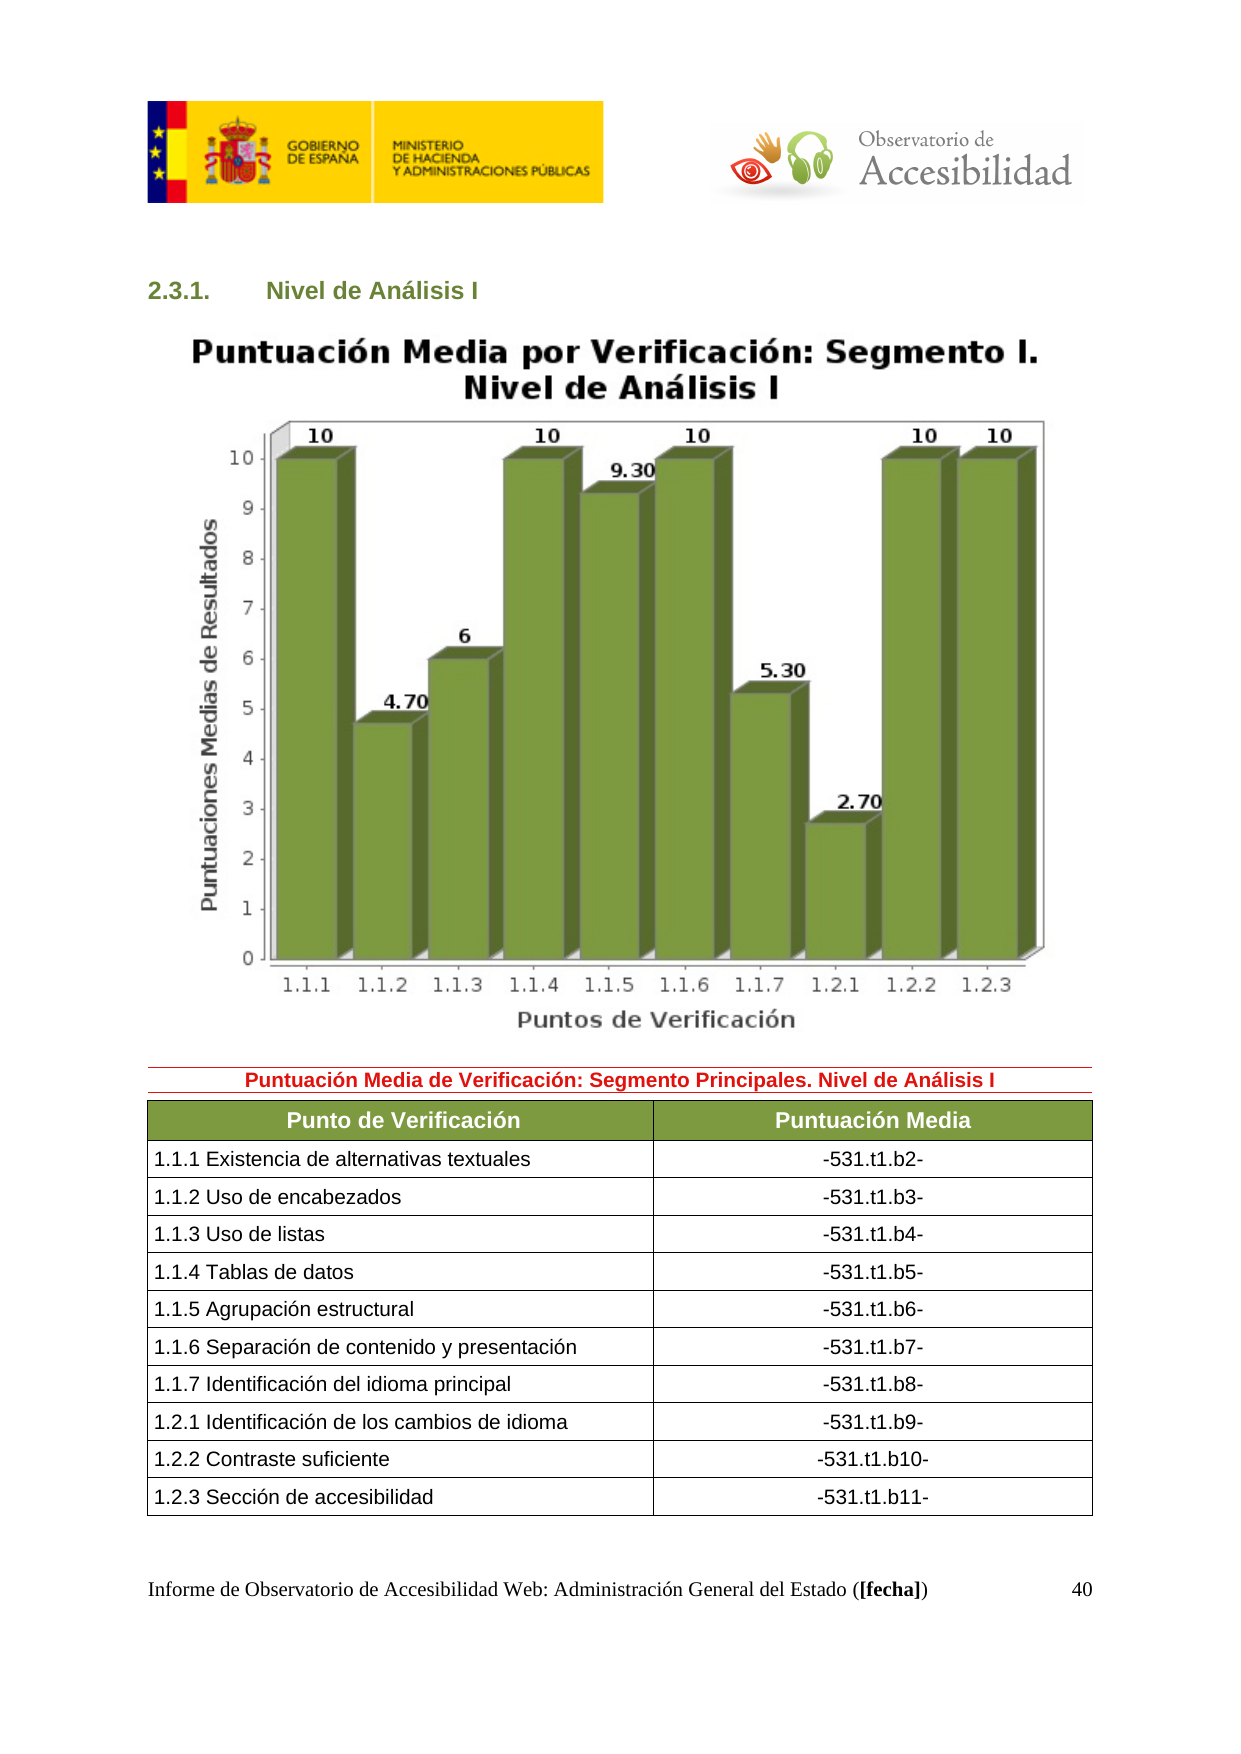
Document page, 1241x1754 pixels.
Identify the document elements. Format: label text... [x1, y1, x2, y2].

table_header Punto de Verificación [148, 1101, 653, 1140]
table_cell -531.t1.b2- [654, 1141, 1092, 1177]
table_cell 1.1.7 Identificación del idioma principal [148, 1366, 653, 1402]
table_cell 1.1.6 Separación de contenido y presentación [148, 1328, 653, 1365]
table_cell 1.1.2 Uso de encabezados [148, 1178, 653, 1215]
table_cell -531.t1.b8- [654, 1366, 1092, 1402]
picture [710, 122, 1086, 205]
table_cell 1.1.1 Existencia de alternativas textuales [148, 1141, 653, 1177]
table_header Puntuación Media [654, 1101, 1092, 1140]
picture [178, 332, 1062, 1042]
table_cell -531.t1.b9- [654, 1403, 1092, 1440]
picture [147, 101, 604, 203]
table_cell -531.t1.b6- [654, 1291, 1092, 1327]
table_cell 1.1.4 Tablas de datos [148, 1253, 653, 1290]
text Puntuación Media de Verificación: Segmento Principales. Nivel de Análisis I [148, 1068, 1092, 1092]
table_cell -531.t1.b7- [654, 1328, 1092, 1365]
table_cell -531.t1.b4- [654, 1216, 1092, 1252]
table_cell 1.1.3 Uso de listas [148, 1216, 653, 1252]
table_cell 1.2.1 Identificación de los cambios de idioma [148, 1403, 653, 1440]
table_cell 1.2.3 Sección de accesibilidad [148, 1478, 653, 1515]
table_cell -531.t1.b5- [654, 1253, 1092, 1290]
table_cell 1.2.2 Contraste suficiente [148, 1441, 653, 1477]
table_cell -531.t1.b3- [654, 1178, 1092, 1215]
table_cell 1.1.5 Agrupación estructural [148, 1291, 653, 1327]
table_cell -531.t1.b11- [654, 1478, 1092, 1515]
table_cell -531.t1.b10- [654, 1441, 1092, 1477]
list Nivel de Análisis I [148, 276, 1092, 304]
